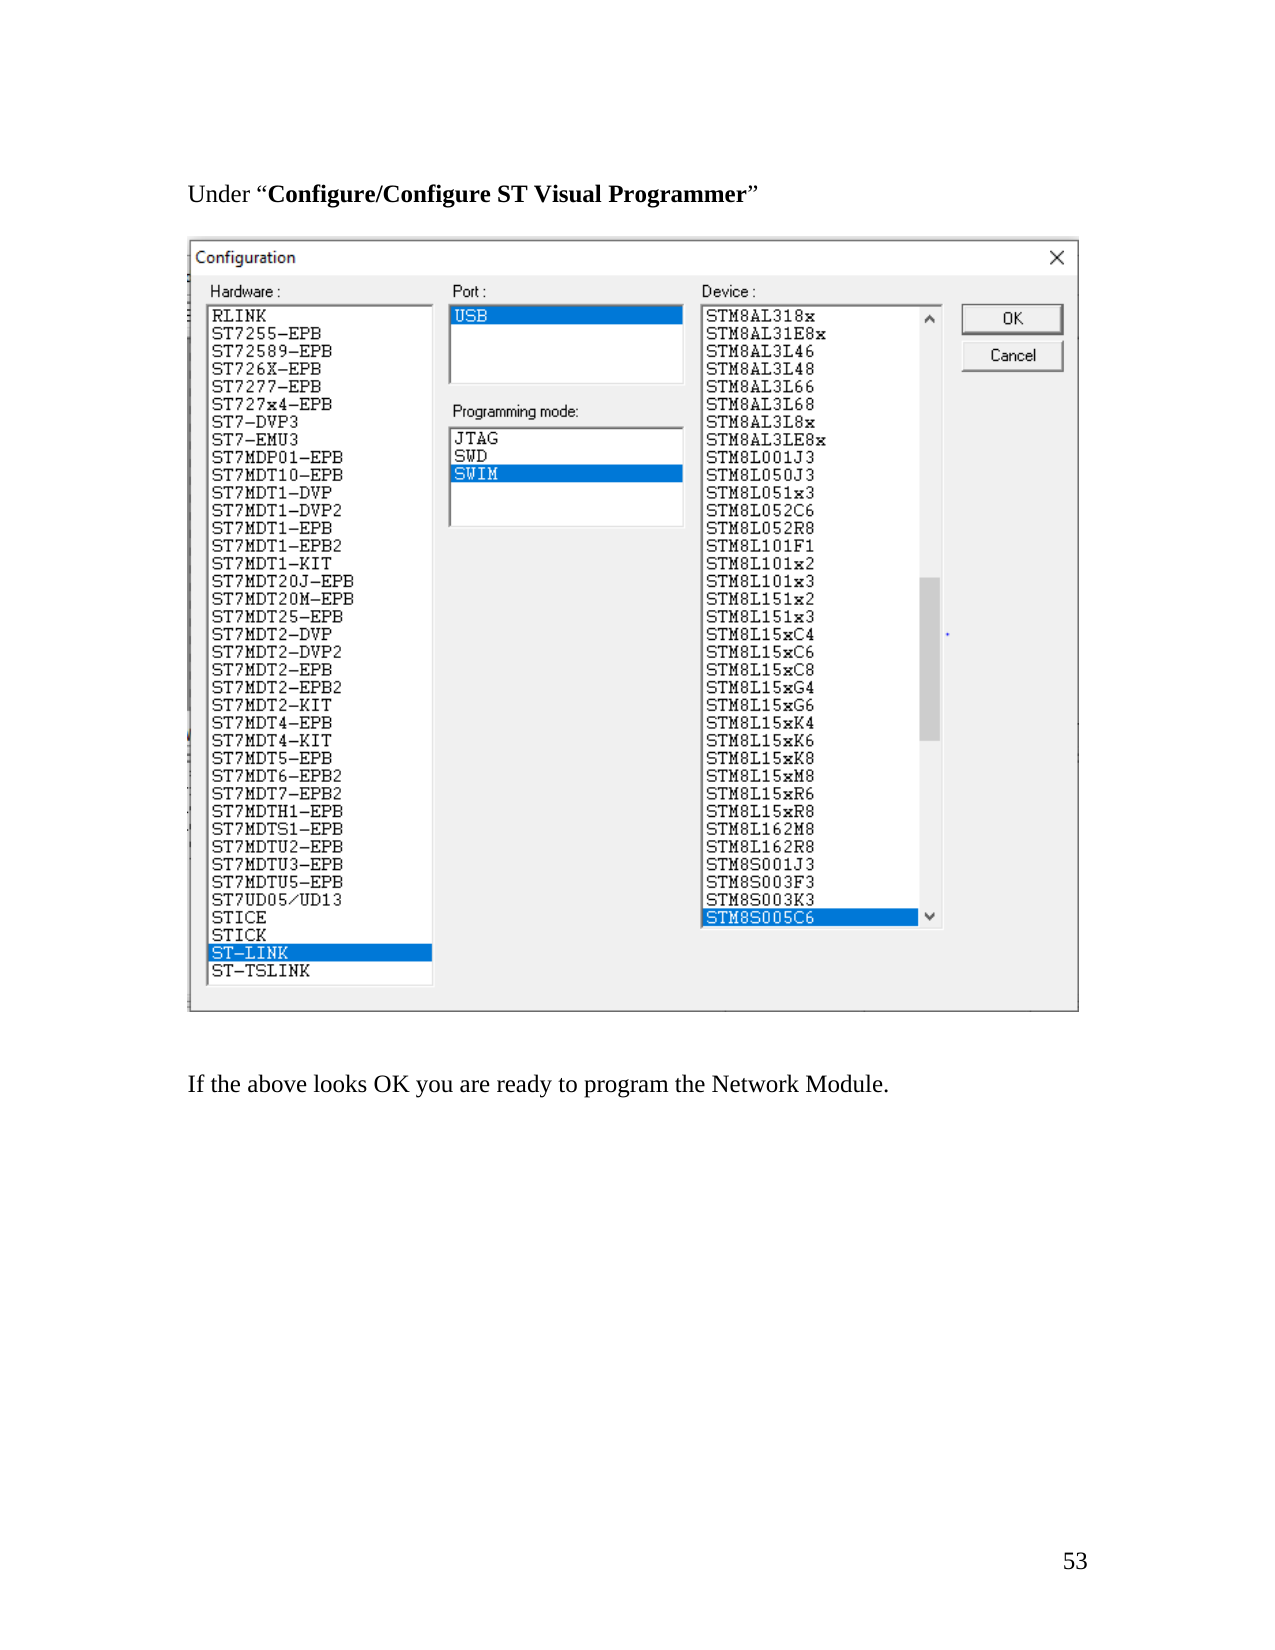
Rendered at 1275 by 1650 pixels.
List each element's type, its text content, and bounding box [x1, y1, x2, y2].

picture [187, 236, 1079, 1012]
text If the above looks OK you are ready to program the Network Module. [187, 1069, 1087, 1098]
text Under “Configure/Configure ST Visual Programmer” [187, 179, 1087, 207]
